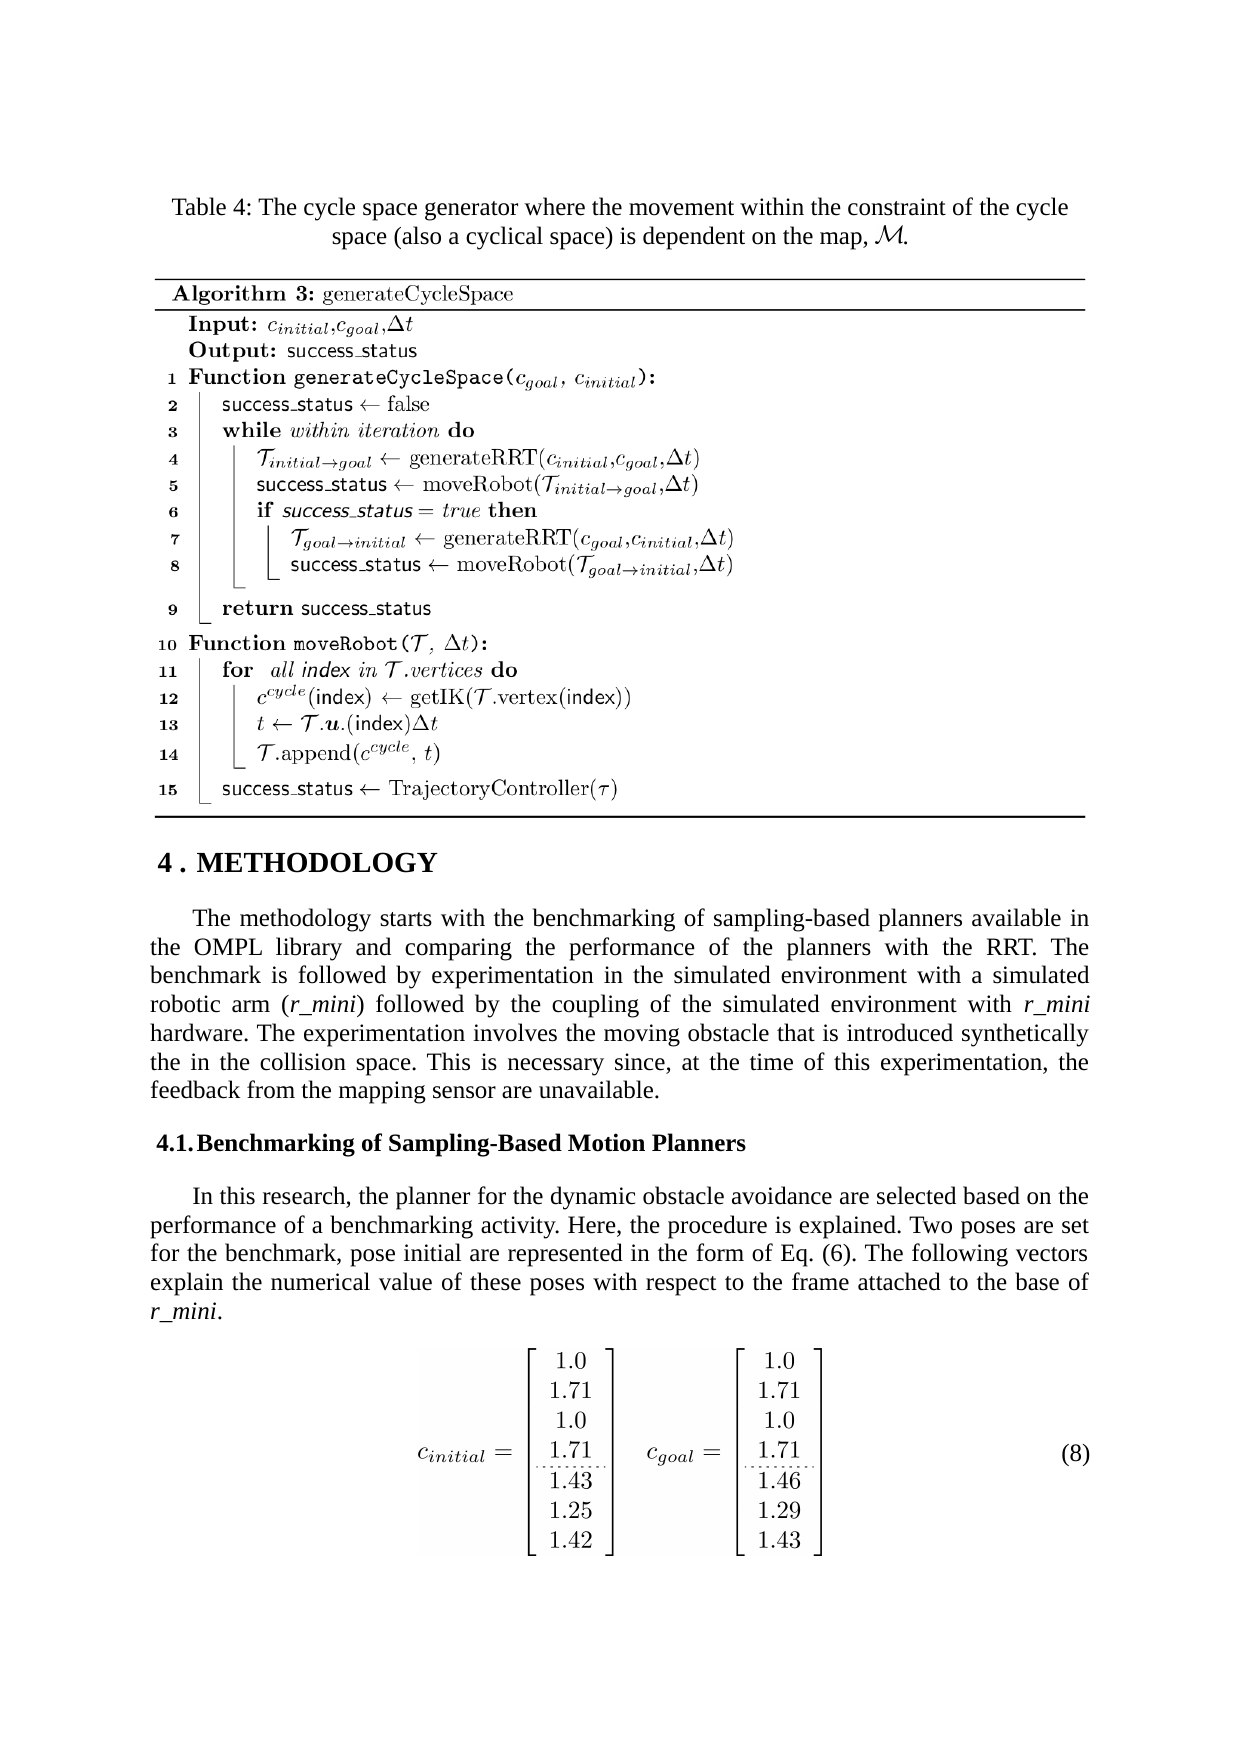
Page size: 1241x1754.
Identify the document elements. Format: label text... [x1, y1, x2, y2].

picture [150, 273, 1091, 822]
text In this research, the planner for the dynamic obstacle avoidance are selected based on the performance of a benchmarking activity. Here, the procedure is explained. Two poses are set for the benchmark, pose initial are represented in the form of Eq. (6). The following vectors explain the numerical value of these poses with respect to the frame attached to the base of r_mini. [150, 1181, 1090, 1325]
text (8) [822, 1349, 1090, 1556]
picture [418, 1348, 822, 1556]
text Table 4: The cycle space generator where the movement within the constraint of the cycle space (also a cyclical space) is dependent on the map, . [150, 192, 1090, 249]
picture [875, 225, 903, 244]
list Benchmarking of Sampling-Based Motion Planners [150, 1128, 1090, 1157]
text The methodology starts with the benchmarking of sampling-based planners available in the OMPL library and comparing the performance of the planners with the RRT. The benchmark is followed by experimentation in the simulated environment with a simulated robotic arm (r_mini) followed by the coupling of the simulated environment with r_mini hardware. The experimentation involves the moving obstacle that is introduced synthetically the in the collision space. This is necessary since, at the time of this experimentation, the feedback from the mapping sensor are unavailable. [150, 903, 1090, 1104]
list METHODOLOGY [150, 846, 1090, 879]
text [150, 1349, 418, 1556]
